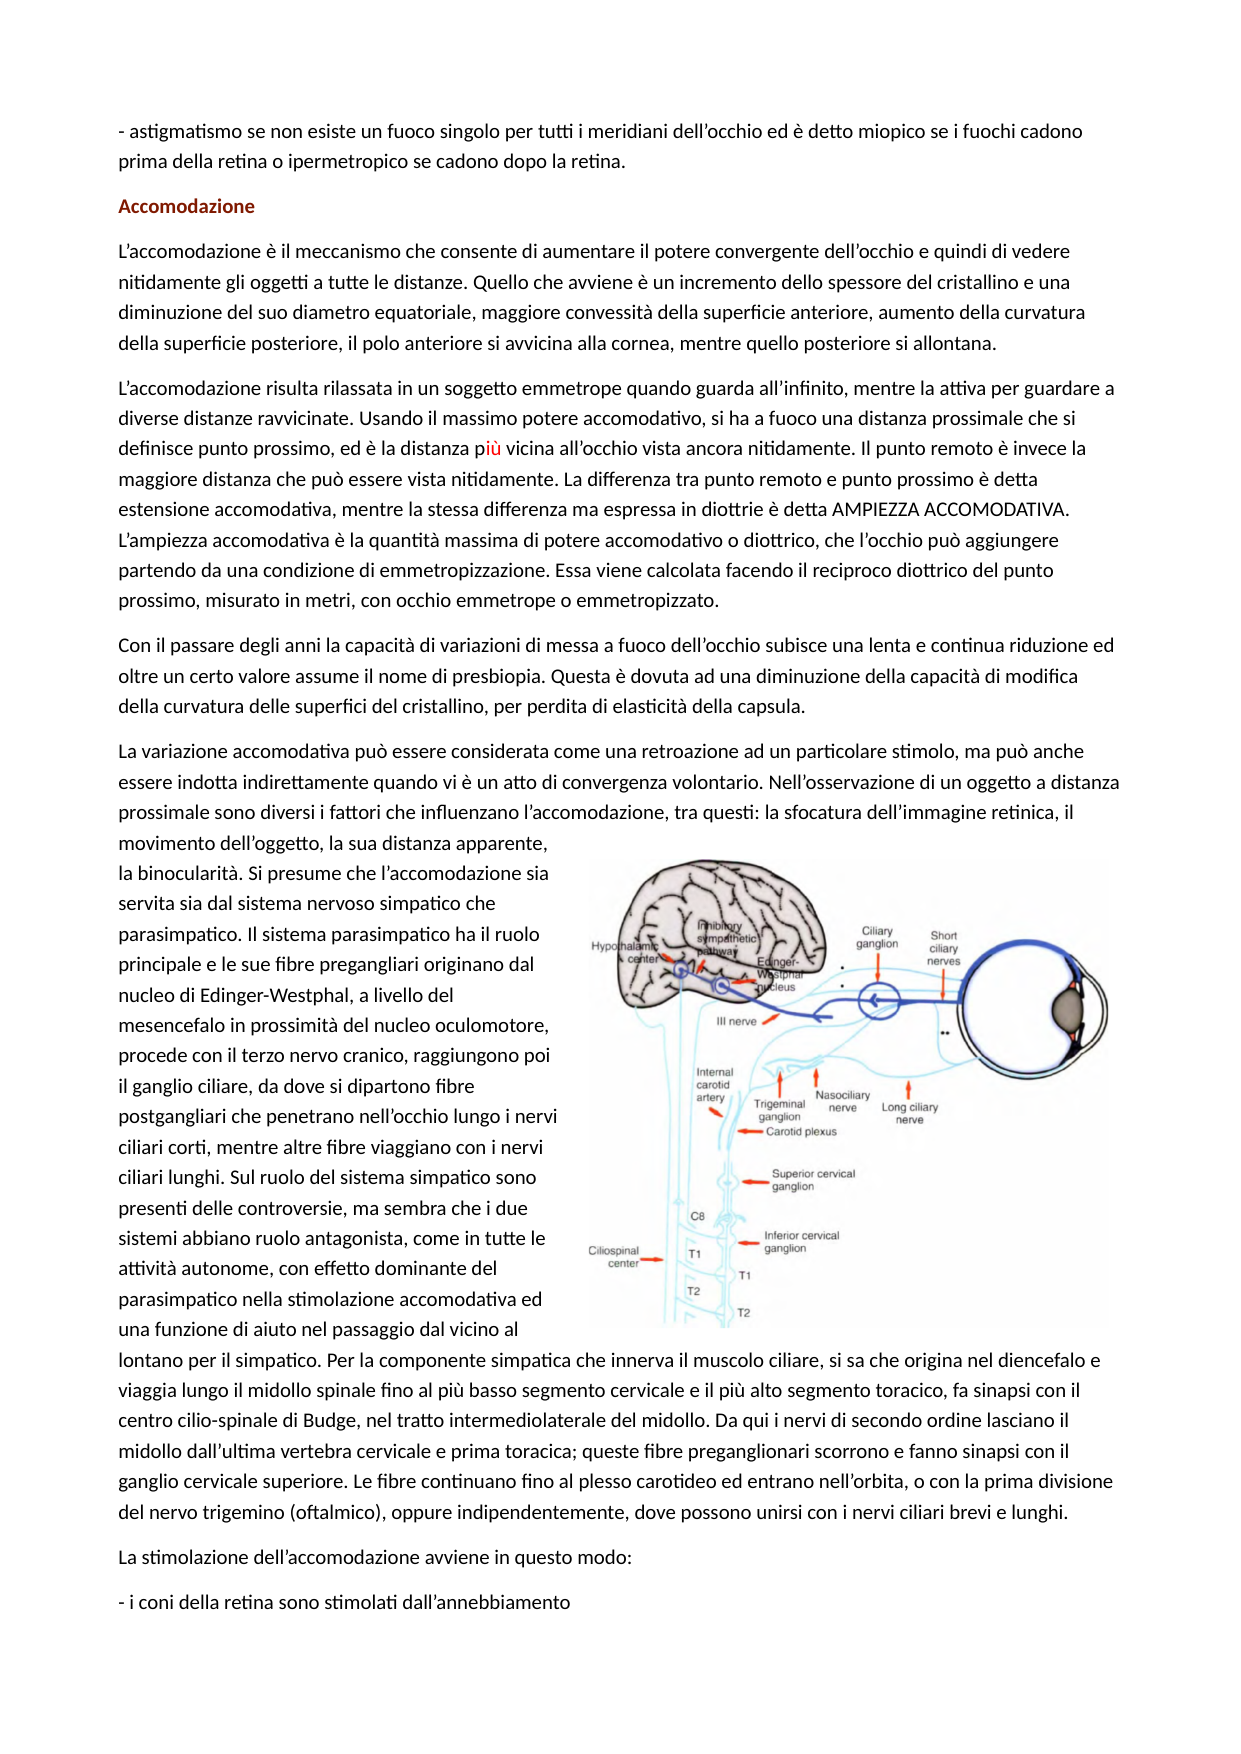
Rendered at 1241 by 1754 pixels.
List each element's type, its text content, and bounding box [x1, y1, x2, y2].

text Accomodazione [118, 193, 1122, 219]
text - i coni della retina sono stimolati dall’annebbiamento [118, 1589, 1122, 1614]
text La stimolazione dell’accomodazione avviene in questo modo: [118, 1544, 1122, 1569]
picture [562, 852, 1135, 1333]
text Con il passare degli anni la capacità di variazioni di messa a fuoco dell’occhio subisce una lenta e continua riduzione ed oltre un certo valore assume il nome di presbiopia. Questa è dovuta ad una diminuzione della capacità di modifica della curvatura delle superfici del cristallino, per perdita di elasticità della capsula. [118, 633, 1122, 719]
text - astigmatismo se non esiste un fuoco singolo per tutti i meridiani dell’occhio ed è detto miopico se i fuochi cadono prima della retina o ipermetropico se cadono dopo la retina. [118, 118, 1122, 174]
text La variazione accomodativa può essere considerata come una retroazione ad un particolare stimolo, ma può anche essere indotta indirettamente quando vi è un atto di convergenza volontario. Nell’osservazione di un oggetto a distanza prossimale sono diversi i fattori che influenzano l’accomodazione, tra questi: la sfocatura dell’immagine retinica, il movimento dell’oggetto, la sua distanza apparente, la binocularità. Si presume che l’accomodazione sia servita sia dal sistema nervoso simpatico che parasimpatico. Il sistema parasimpatico ha il ruolo principale e le sue fibre pregangliari originano dal nucleo di Edinger-Westphal, a livello del mesencefalo in prossimità del nucleo oculomotore, procede con il terzo nervo cranico, raggiungono poi il ganglio ciliare, da dove si dipartono fibre postgangliari che penetrano nell’occhio lungo i nervi ciliari corti, mentre altre fibre viaggiano con i nervi ciliari lunghi. Sul ruolo del sistema simpatico sono presenti delle controversie, ma sembra che i due sistemi abbiano ruolo antagonista, come in tutte le attività autonome, con effetto dominante del parasimpatico nella stimolazione accomodativa ed una funzione di aiuto nel passaggio dal vicino al lontano per il simpatico. Per la componente simpatica che innerva il muscolo ciliare, si sa che origina nel diencefalo e viaggia lungo il midollo spinale fino al più basso segmento cervicale e il più alto segmento toracico, fa sinapsi con il centro cilio-spinale di Budge, nel tratto intermediolaterale del midollo. Da qui i nervi di secondo ordine lasciano il midollo dall’ultima vertebra cervicale e prima toracica; queste fibre preganglionari scorrono e fanno sinapsi con il ganglio cervicale superiore. Le fibre continuano fino al plesso carotideo ed entrano nell’orbita, o con la prima divisione del nervo trigemino (oftalmico), oppure indipendentemente, dove possono unirsi con i nervi ciliari brevi e lunghi. [118, 738, 1122, 1524]
text L’accomodazione è il meccanismo che consente di aumentare il potere convergente dell’occhio e quindi di vedere nitidamente gli oggetti a tutte le distanze. Quello che avviene è un incremento dello spessore del cristallino e una diminuzione del suo diametro equatoriale, maggiore convessità della superficie anteriore, aumento della curvatura della superficie posteriore, il polo anteriore si avvicina alla cornea, mentre quello posteriore si allontana. [118, 238, 1122, 355]
text L’accomodazione risulta rilassata in un soggetto emmetrope quando guarda all’infinito, mentre la attiva per guardare a diverse distanze ravvicinate. Usando il massimo potere accomodativo, si ha a fuoco una distanza prossimale che si definisce punto prossimo, ed è la distanza più vicina all’occhio vista ancora nitidamente. Il punto remoto è invece la maggiore distanza che può essere vista nitidamente. La differenza tra punto remoto e punto prossimo è detta estensione accomodativa, mentre la stessa differenza ma espressa in diottrie è detta AMPIEZZA ACCOMODATIVA. L’ampiezza accomodativa è la quantità massima di potere accomodativo o diottrico, che l’occhio può aggiungere partendo da una condizione di emmetropizzazione. Essa viene calcolata facendo il reciproco diottrico del punto prossimo, misurato in metri, con occhio emmetrope o emmetropizzato. [118, 375, 1122, 613]
